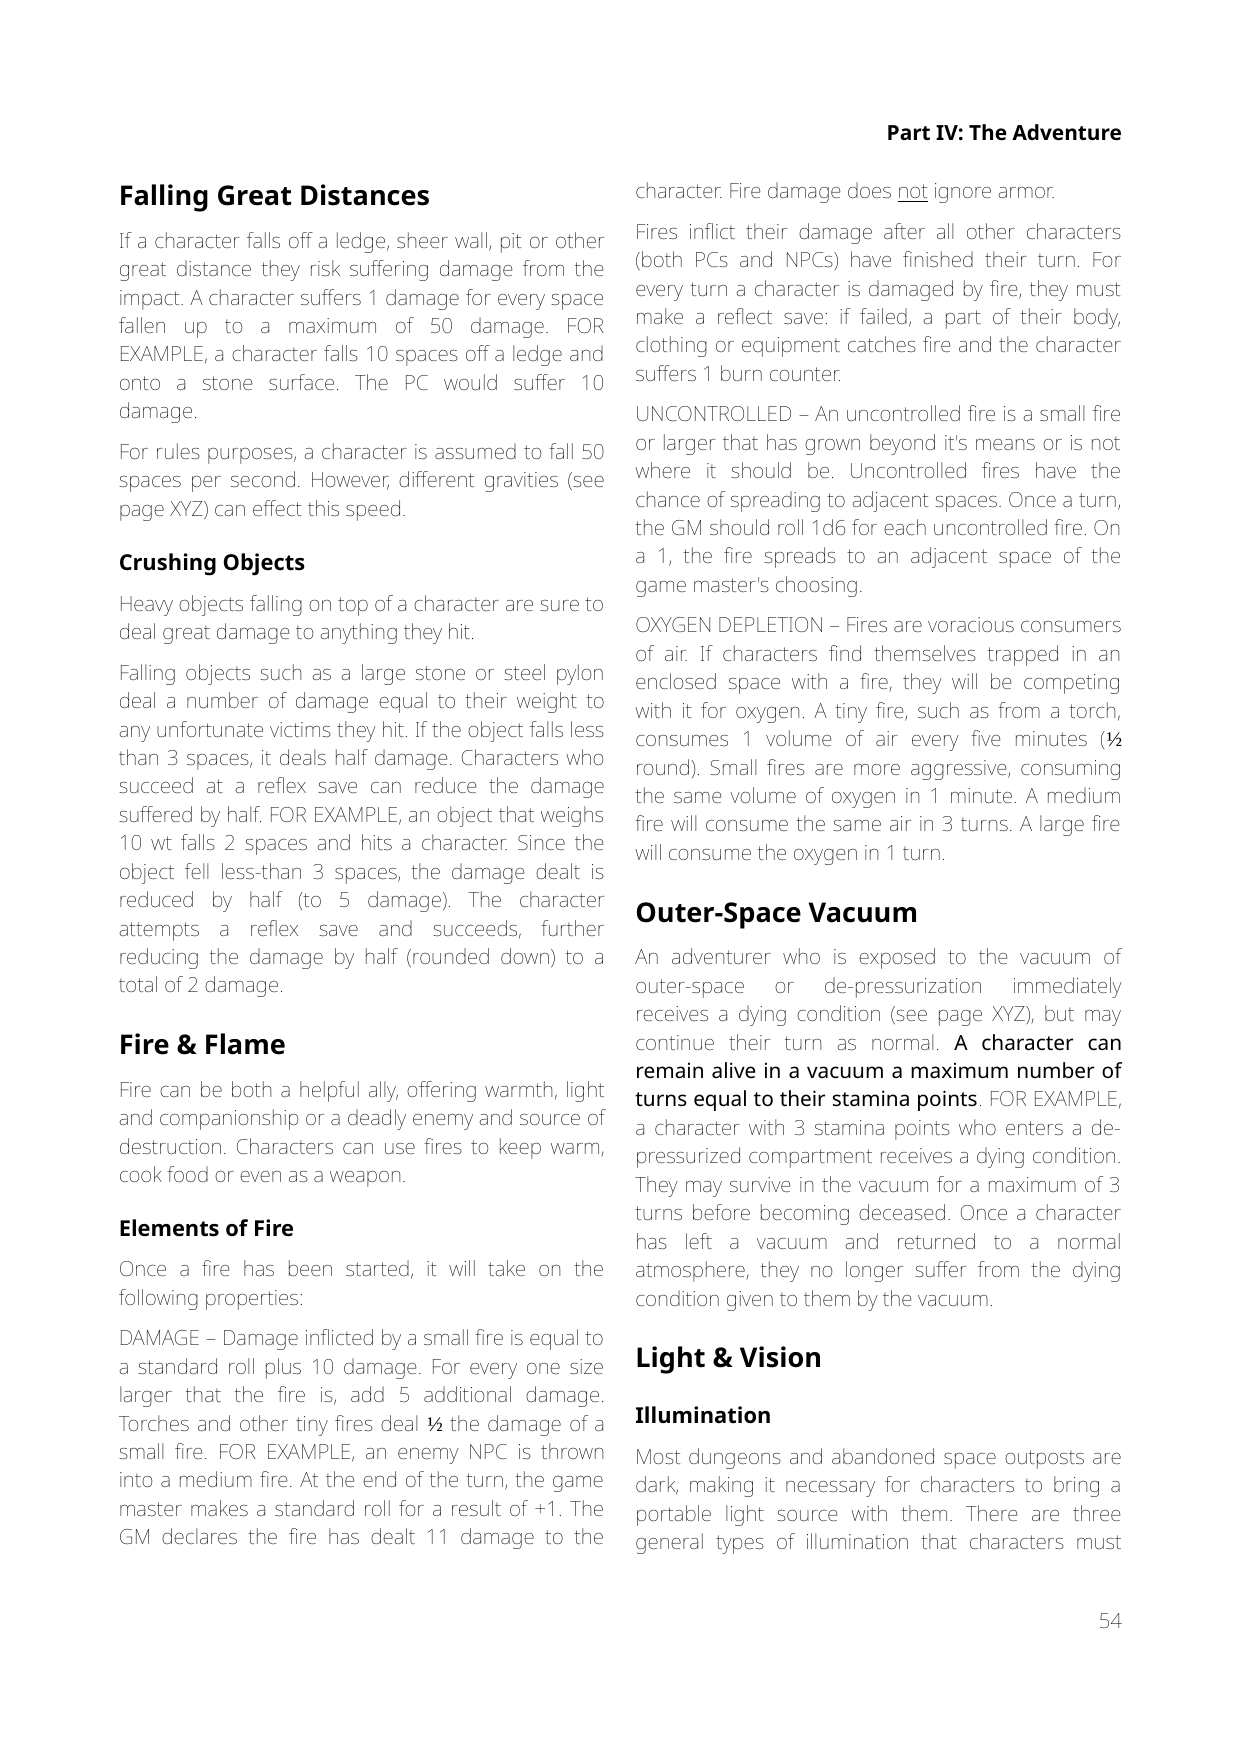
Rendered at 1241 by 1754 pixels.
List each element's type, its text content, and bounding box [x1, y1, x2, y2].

subtitle Light & Vision [635, 1339, 1122, 1376]
text Elements of Fire [118, 1213, 605, 1242]
text If a character falls off a ledge, sheer wall, pit or other great distance they risk suffering damage from the impact. A character suffers 1 damage for every space fallen up to a maximum of 50 damage. FOR EXAMPLE, a character falls 10 spaces off a ledge and onto a stone surface. The PC would suffer 10 damage. [118, 226, 605, 425]
text Illumination [635, 1400, 1122, 1430]
text Falling objects such as a large stone or steel pylon deal a number of damage equal to their weight to any unfortunate victims they hit. If the object falls less than 3 spaces, it deals half damage. Characters who succeed at a reflex save can reduce the damage suffered by half. FOR EXAMPLE, an object that weighs 10 wt falls 2 spaces and hits a character. Since the object fell less-than 3 spaces, the damage dealt is reduced by half (to 5 damage). The character attempts a reflex save and succeeds, further reducing the damage by half (rounded down) to a total of 2 damage. [118, 658, 605, 999]
text Heavy objects falling on top of a character are sure to deal great damage to anything they hit. [118, 589, 605, 646]
text OXYGEN DEPLETION – Fires are voracious consumers of air. If characters find themselves trapped in an enclosed space with a fire, they will be competing with it for oxygen. A tiny fire, such as from a torch, consumes 1 volume of air every five minutes (½ round). Small fires are more aggressive, consuming the same volume of oxygen in 1 minute. A medium fire will consume the same air in 3 turns. A large fire will consume the oxygen in 1 turn. [635, 611, 1122, 866]
subtitle Fire & Flame [118, 1026, 605, 1062]
text Fire can be both a helpful ally, offering warmth, light and companionship or a deadly enemy and source of destruction. Characters can use fires to keep warm, cook food or even as a weapon. [118, 1075, 605, 1189]
text character. Fire damage does not ignore armor. [635, 176, 1122, 205]
text An adventurer who is exposed to the vacuum of outer-space or de-pressurization immediately receives a dying condition (see page XYZ), but may continue their turn as normal. A character can remain alive in a vacuum a maximum number of turns equal to their stamina points. FOR EXAMPLE, a character with 3 stamina points who enters a de-pressurized compartment receives a dying condition. They may survive in the vacuum for a maximum of 3 turns before becoming deceased. Once a character has left a vacuum and returned to a normal atmosphere, they no longer suffer from the dying condition given to them by the vacuum. [635, 942, 1122, 1312]
subtitle Crushing Objects [118, 547, 605, 576]
text Once a fire has been started, it will take on the following properties: [118, 1254, 605, 1311]
text UNCONTROLLED – An uncontrolled fire is a small fire or larger that has grown beyond it's means or is not where it should be. Uncontrolled fires have the chance of spreading to adjacent spaces. Once a turn, the GM should roll 1d6 for each uncontrolled fire. On a 1, the fire spreads to an adjacent space of the game master's choosing. [635, 399, 1122, 598]
text DAMAGE – Damage inflicted by a small fire is equal to a standard roll plus 10 damage. For every one size larger that the fire is, add 5 additional damage. Torches and other tiny fires deal ½ the damage of a small fire. FOR EXAMPLE, an enemy NPC is thrown into a medium fire. At the end of the turn, the game master makes a standard roll for a result of +1. The GM declares the fire has dealt 11 damage to the [118, 1323, 605, 1551]
text For rules purposes, a character is assumed to fall 50 spaces per second. However, different gravities (see page XYZ) can effect this speed. [118, 437, 605, 522]
subtitle Outer-Space Vacuum [635, 893, 1122, 930]
text Most dungeons and abandoned space outposts are dark, making it necessary for characters to bring a portable light source with them. There are three general types of illumination that characters must [635, 1442, 1122, 1556]
text Fires inflict their damage after all other characters (both PCs and NPCs) have finished their turn. For every turn a character is damaged by fire, they must make a reflect save: if failed, a part of their body, clothing or equipment catches fire and the character suffers 1 burn counter. [635, 217, 1122, 387]
subtitle Falling Great Distances [118, 176, 605, 213]
